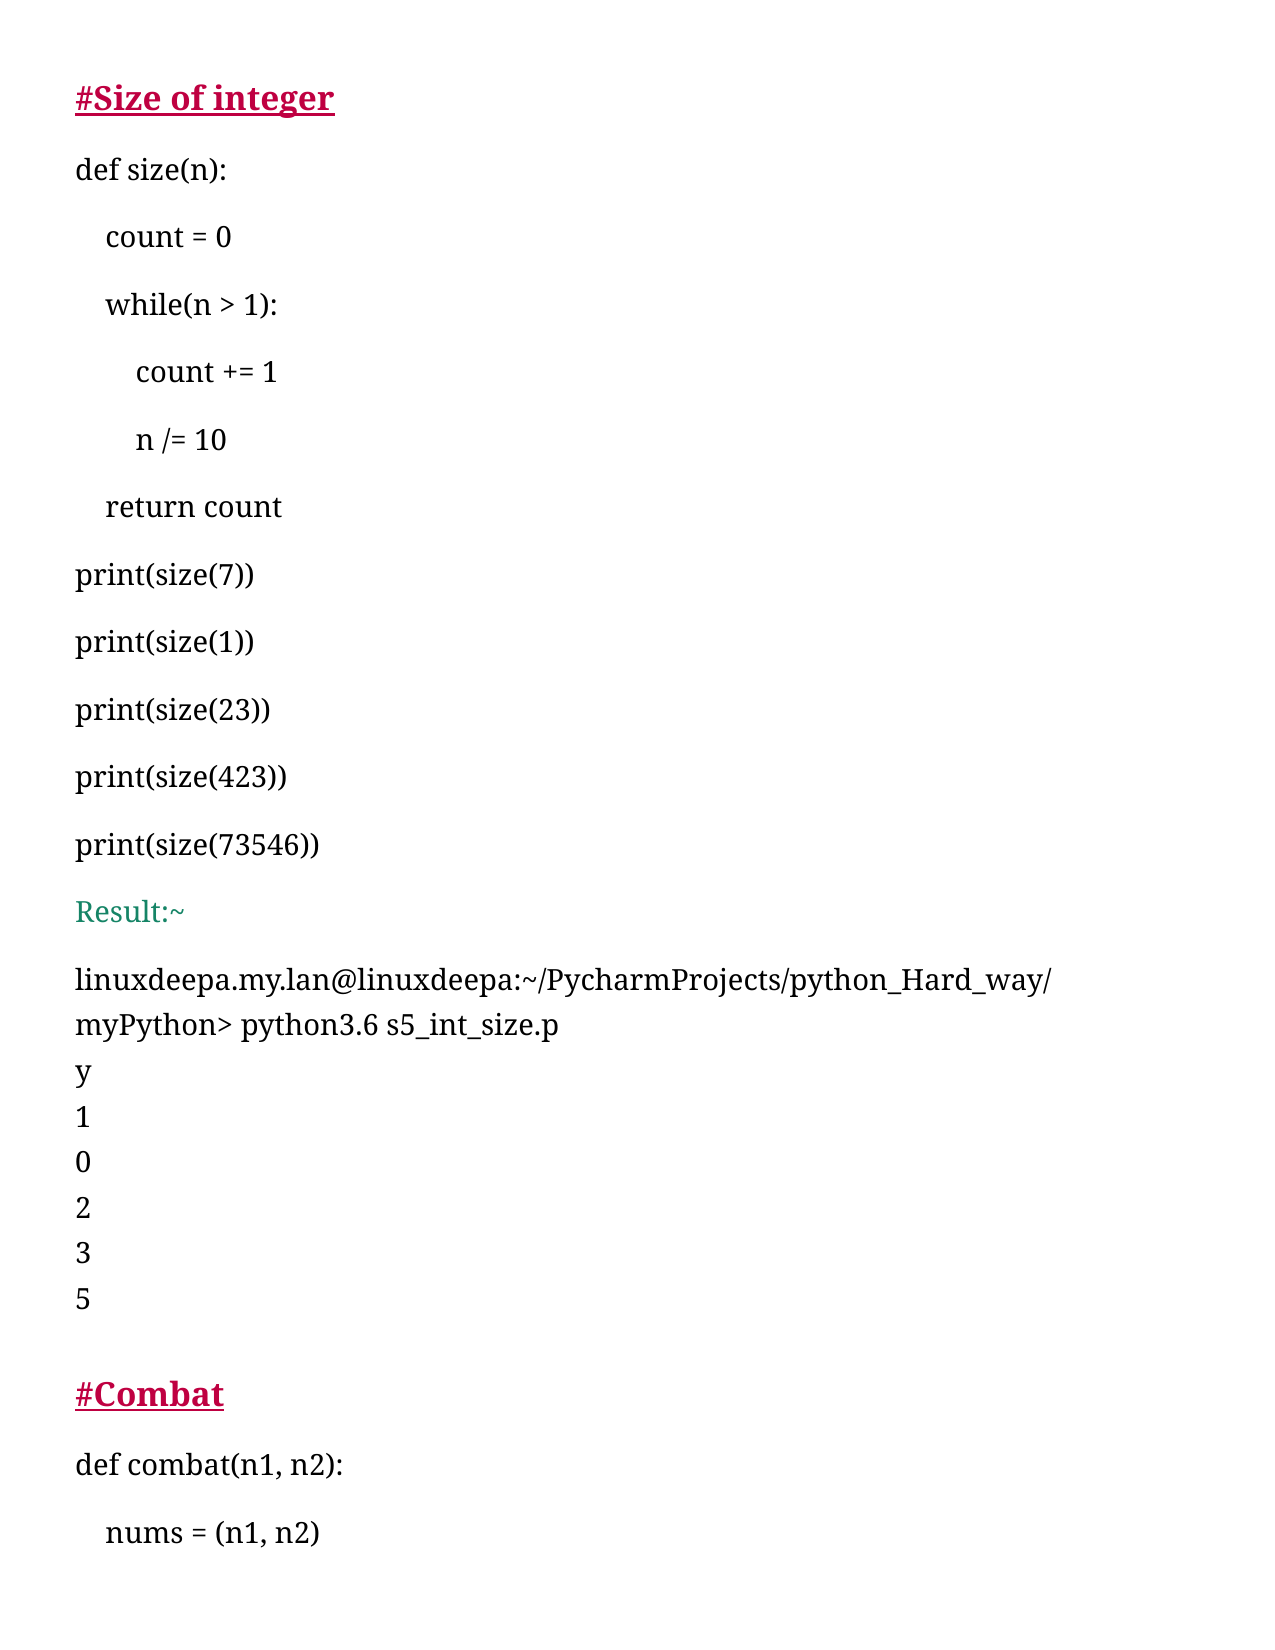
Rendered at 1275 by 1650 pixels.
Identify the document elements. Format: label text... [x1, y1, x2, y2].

text while(n > 1): [75, 284, 1200, 324]
text def combat(n1, n2): [75, 1444, 1200, 1484]
text count = 0 [75, 217, 1200, 256]
text nums = (n1, n2) [75, 1512, 1200, 1552]
text def size(n): [75, 149, 1200, 189]
text print(size(23)) [75, 689, 1200, 729]
text count += 1 [75, 352, 1200, 391]
text print(size(7)) [75, 554, 1200, 594]
text linuxdeepa.my.lan@linuxdeepa:~/PycharmProjects/python_Hard_way/myPython> python3.6 s5_int_size.p y 1 0 2 3 5 #Combat [75, 959, 1200, 1416]
text return count [75, 487, 1200, 526]
text print(size(1)) [75, 622, 1200, 661]
text Result:~ [75, 892, 1200, 931]
text print(size(423)) [75, 757, 1200, 796]
text #Size of integer [75, 75, 1200, 120]
text print(size(73546)) [75, 824, 1200, 864]
text n /= 10 [75, 419, 1200, 459]
